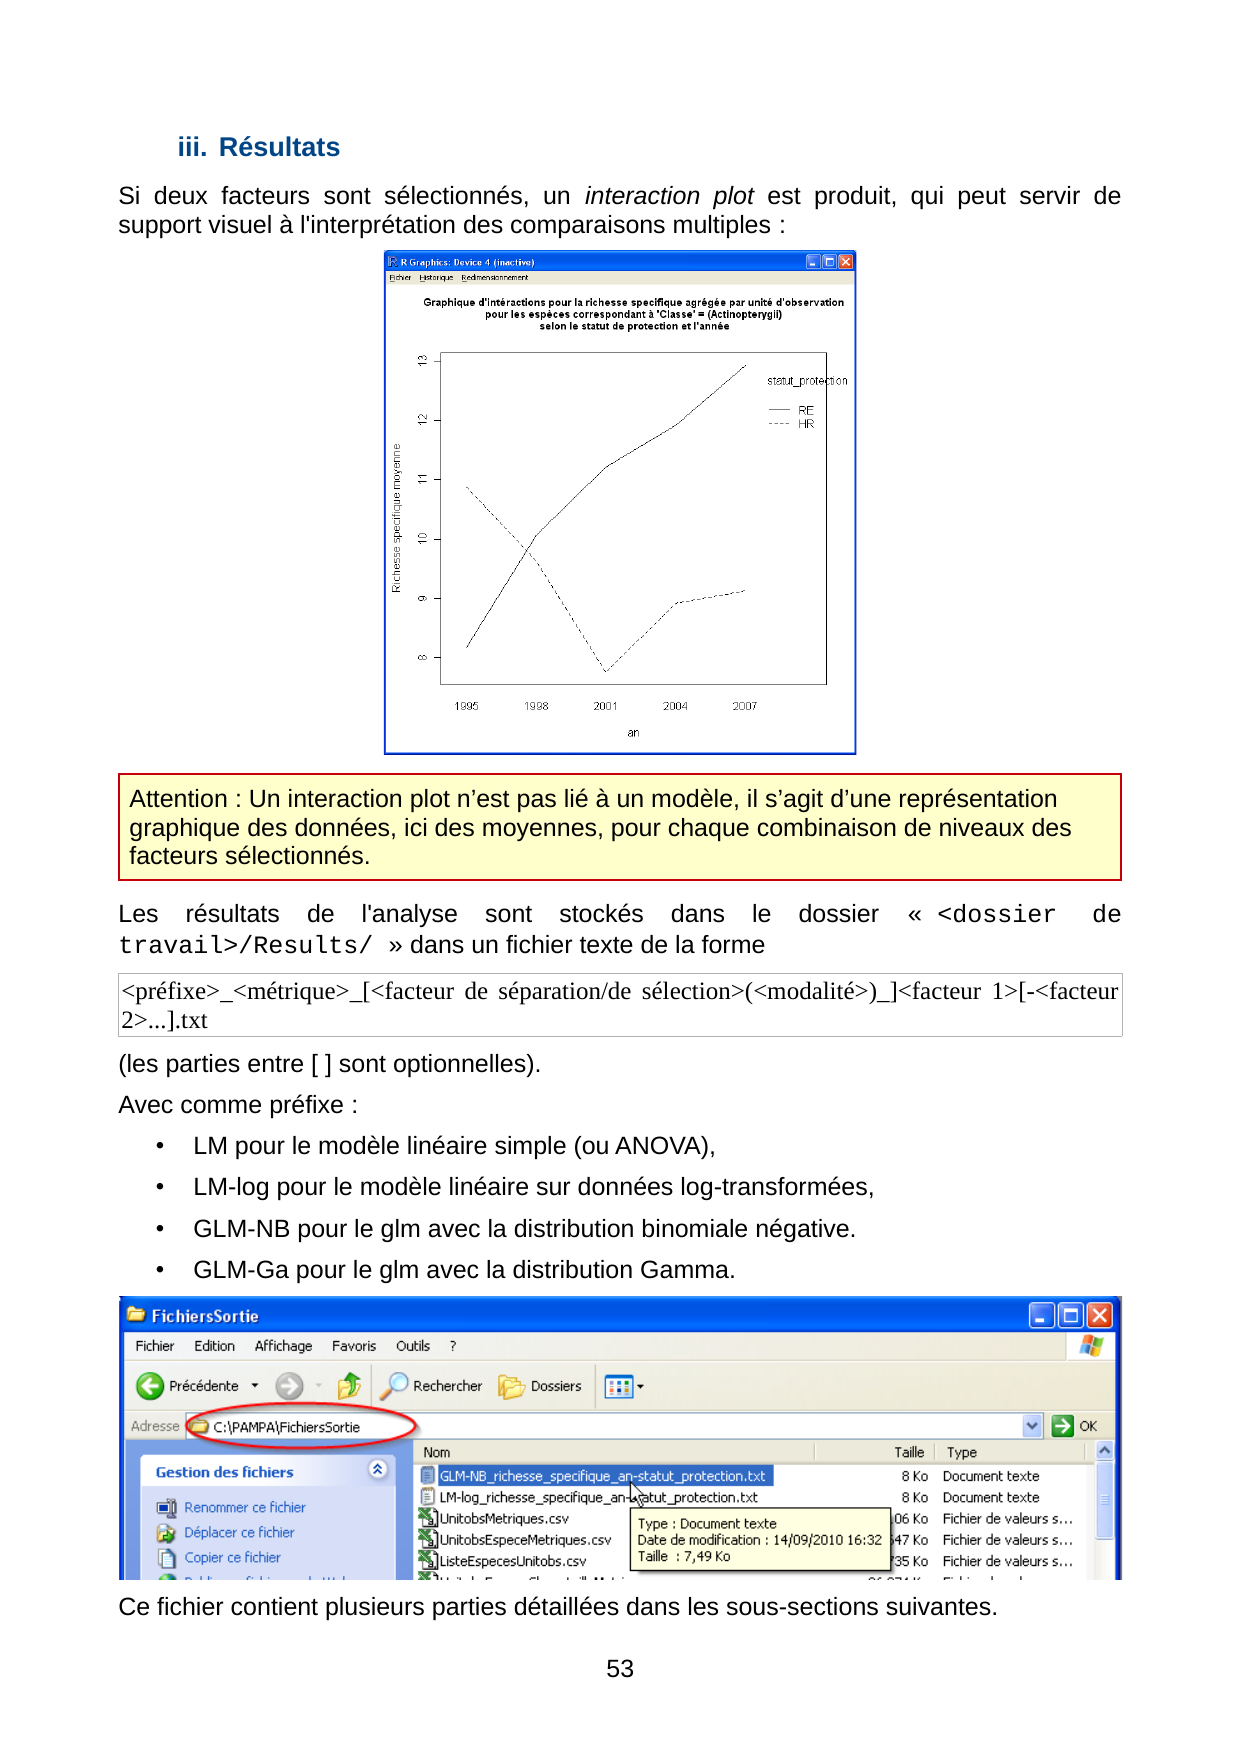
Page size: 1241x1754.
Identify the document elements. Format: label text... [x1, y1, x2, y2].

list LM pour le modèle linéaire simple (ou ANOVA), [156, 1131, 1122, 1160]
text Avec comme préfixe : [118, 1090, 1122, 1119]
text (les parties entre [ ] sont optionnelles). [118, 1049, 1122, 1078]
list GLM-NB pour le glm avec la distribution binomiale négative. [156, 1214, 1122, 1242]
list LM-log pour le modèle linéaire sur données log-transformées, [156, 1172, 1122, 1201]
text Si deux facteurs sont sélectionnés, un interaction plot est produit, qui peut servir de support visuel à l'interprétation des comparaisons multiples : [118, 181, 1122, 238]
picture [118, 1296, 1123, 1580]
picture [383, 250, 857, 755]
text Ce fichier contient plusieurs parties détaillées dans les sous-sections suivantes. [118, 1592, 1122, 1621]
text Attention : Un interaction plot n’est pas lié à un modèle, il s’agit d’une représentation graphique des données, ici des moyennes, pour chaque combinaison de niveaux des facteurs sélectionnés. [120, 775, 1120, 879]
list GLM-Ga pour le glm avec la distribution Gamma. [156, 1255, 1122, 1284]
text Les résultats de l'analyse sont stockés dans le dossier « <dossier de travail>/Results/ » dans un fichier texte de la forme [118, 899, 1122, 961]
text <préfixe>_<métrique>_[<facteur de séparation/de sélection>(<modalité>)_]<facteur 1>[-<facteur 2>...].txt [119, 974, 1122, 1036]
subtitle Résultats [177, 131, 1122, 162]
